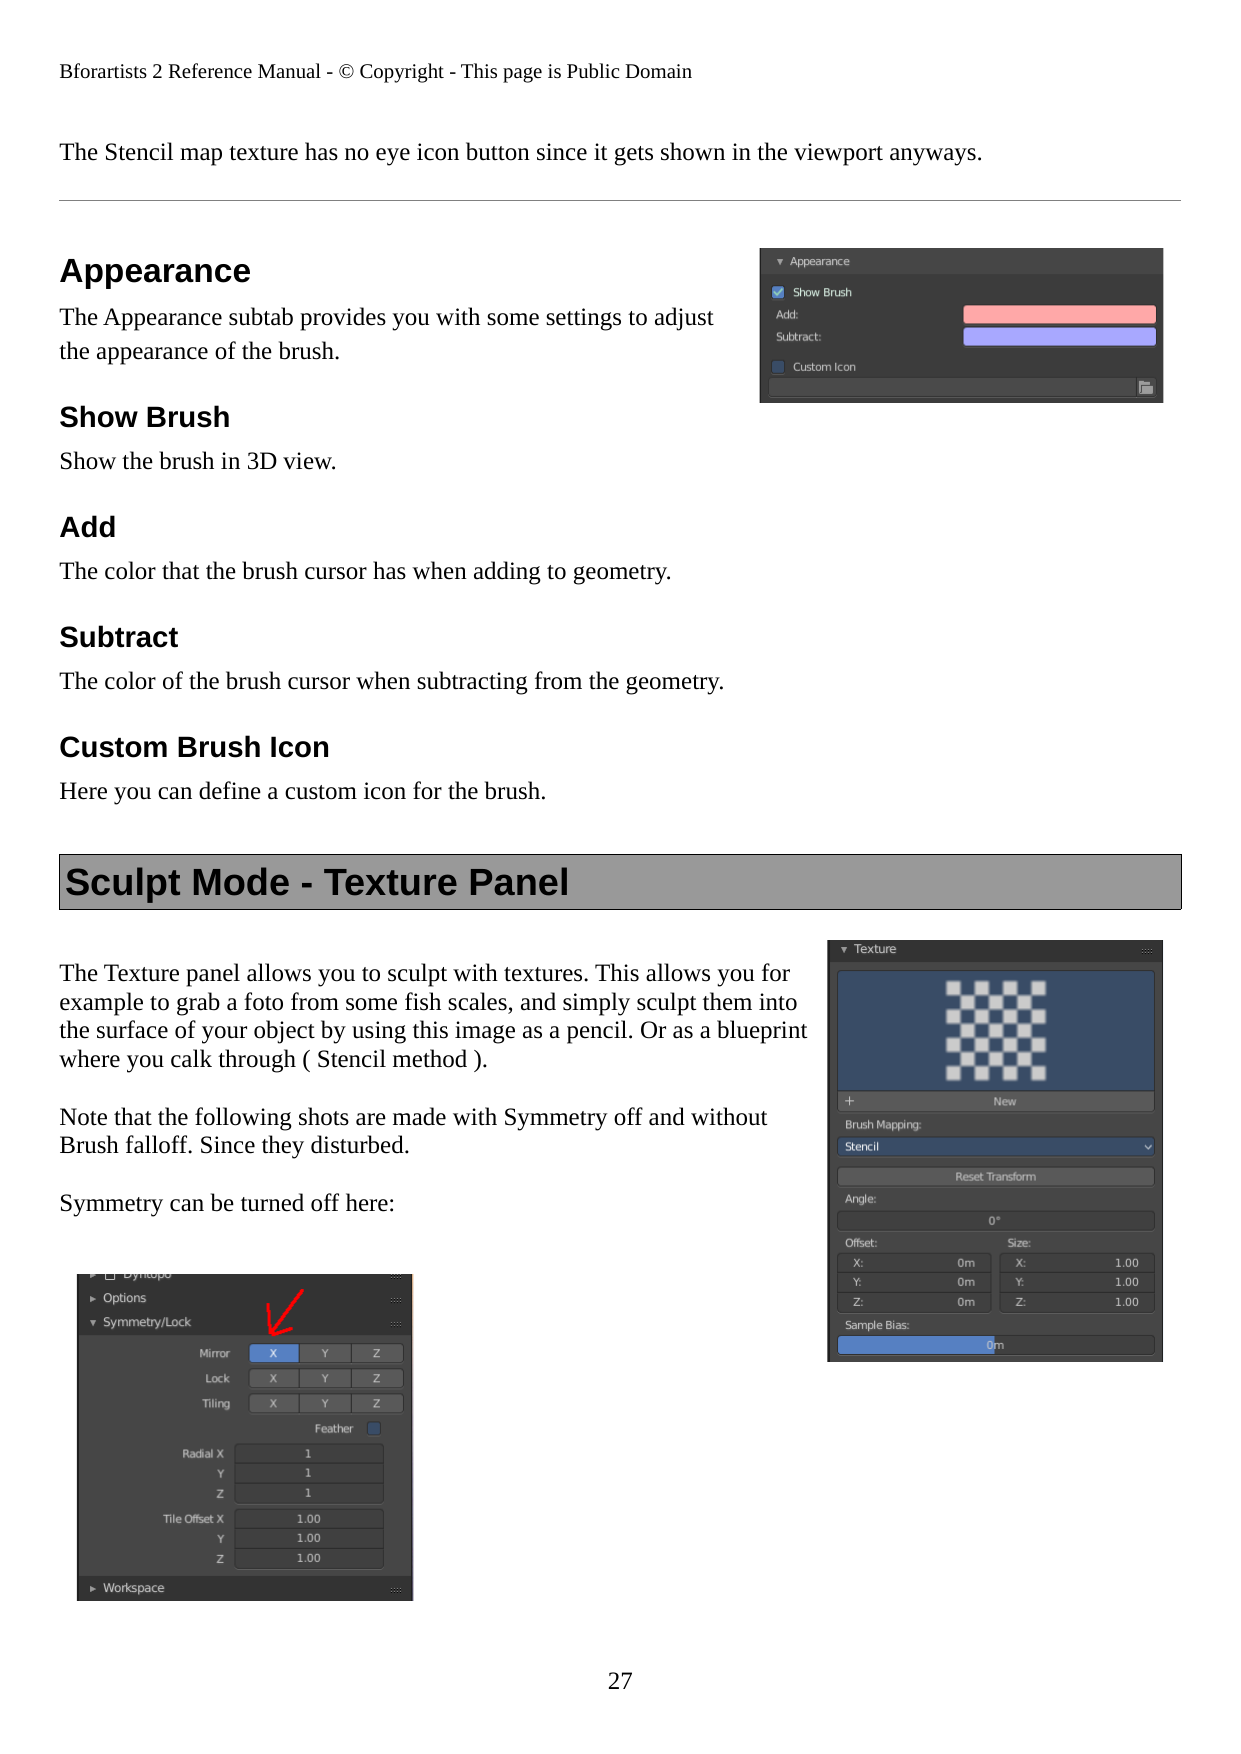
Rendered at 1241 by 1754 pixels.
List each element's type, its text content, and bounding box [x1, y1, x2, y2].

subtitle Appearance [59, 251, 759, 289]
text Show the brush in 3D view. [59, 446, 1181, 475]
text Here you can define a custom icon for the brush. [59, 776, 1181, 805]
text The color of the brush cursor when subtracting from the geometry. [59, 666, 1181, 695]
subtitle Custom Brush Icon [59, 730, 1181, 763]
text The Stencil map texture has no eye icon button since it gets shown in the viewport anyways. [59, 137, 1181, 165]
picture [76, 1274, 414, 1601]
text The Appearance subtab provides you with some settings to adjust the appearance of the brush. [59, 302, 759, 365]
subtitle Subtract [59, 620, 1181, 653]
text The Texture panel allows you to sculpt with textures. This allows you for example to grab a foto from some fish scales, and simply sculpt them into the surface of your object by using this image as a pencil. Or as a blueprint where you calk through ( Stencil method ). [59, 958, 827, 1073]
subtitle Show Brush [59, 400, 1181, 434]
text The color that the brush cursor has when adding to geometry. [59, 556, 1181, 585]
text Note that the following shots are made with Symmetry off and without Brush falloff. Since they disturbed. [59, 1102, 827, 1159]
subtitle [1164, 251, 1181, 289]
picture [759, 248, 1164, 403]
text Symmetry can be turned off here: [59, 1188, 827, 1217]
table_header Sculpt Mode - Texture Panel [60, 855, 1181, 909]
picture [827, 940, 1164, 1362]
subtitle Add [59, 510, 1181, 544]
